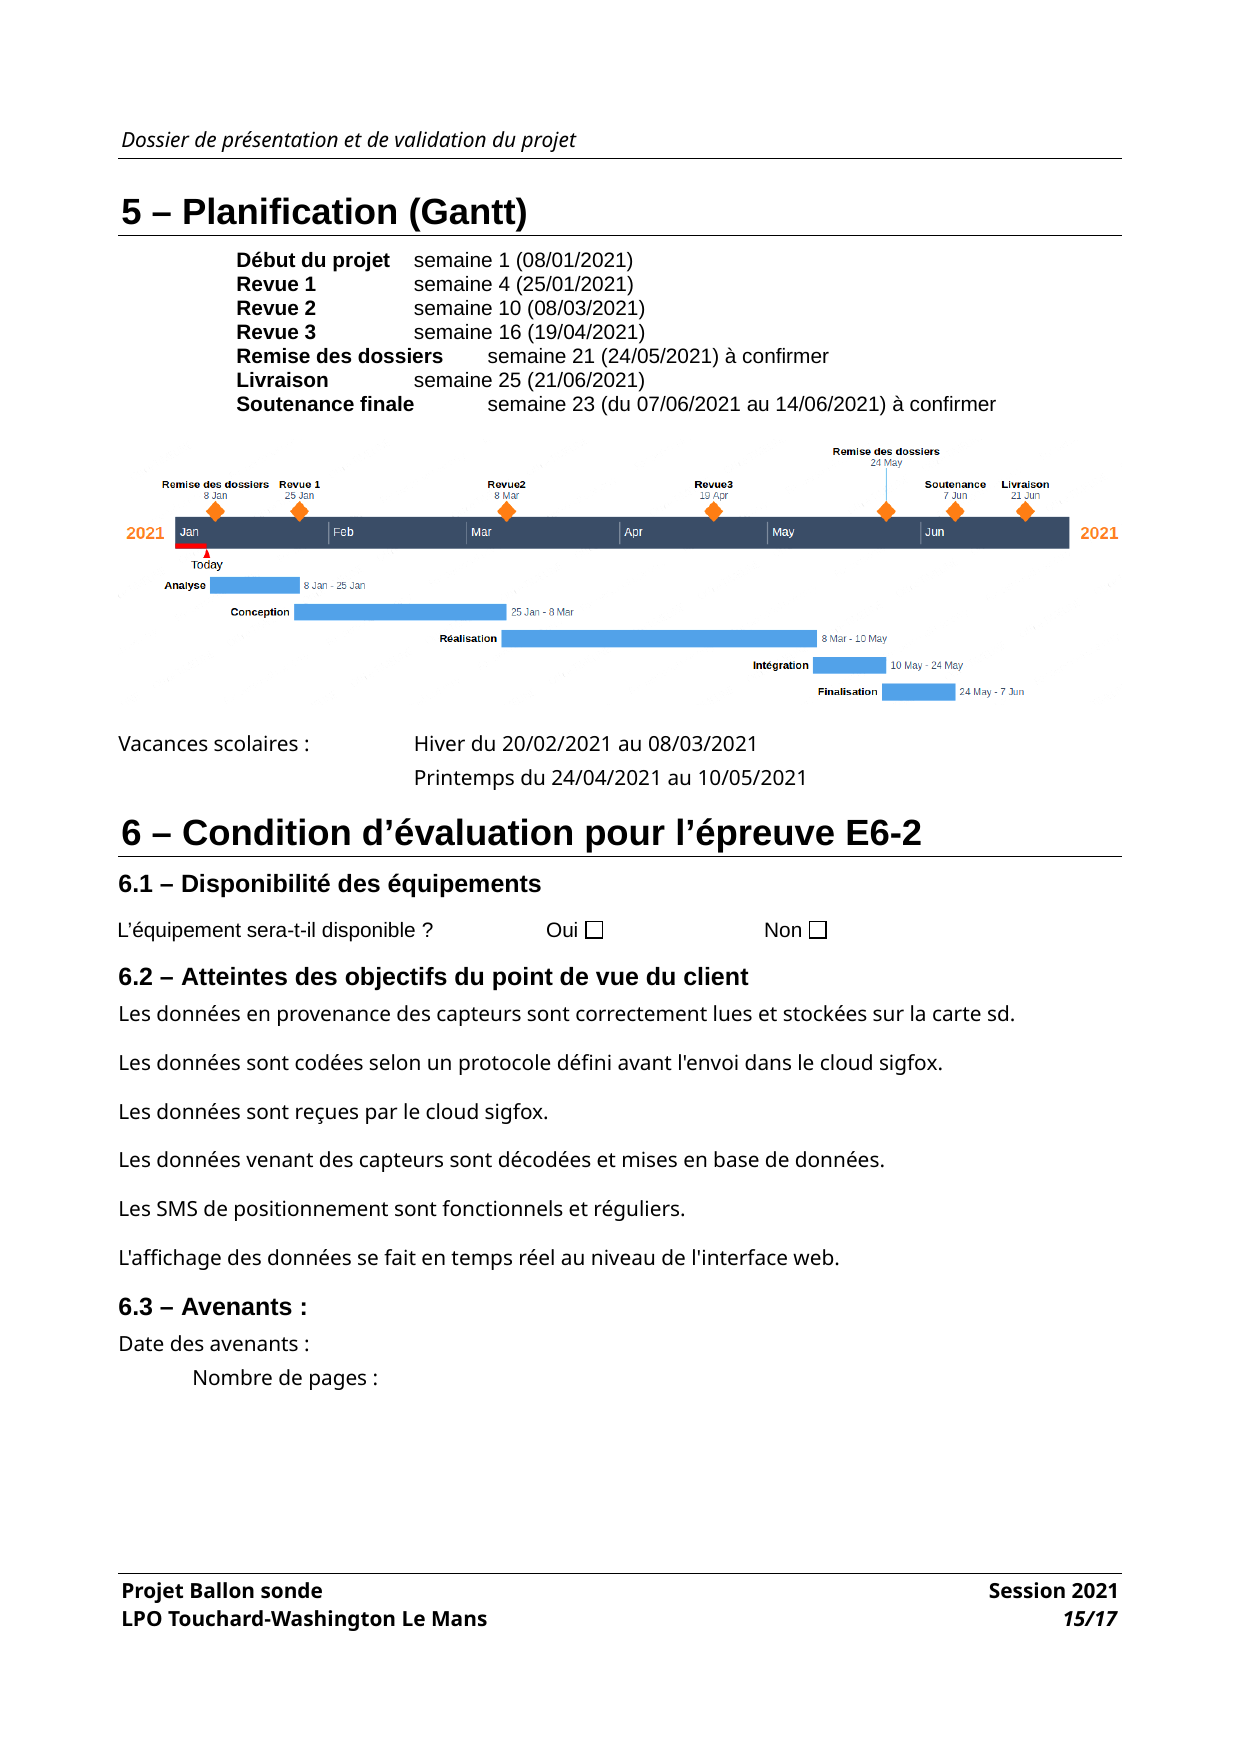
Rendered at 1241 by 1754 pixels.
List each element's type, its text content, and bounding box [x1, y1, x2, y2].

text Revue 3 semaine 16 (19/04/2021) [236, 319, 1122, 343]
text Les SMS de positionnement sont fonctionnels et réguliers. [118, 1194, 1122, 1223]
text Printemps du 24/04/2021 au 10/05/2021 [354, 763, 1122, 791]
subtitle Atteintes des objectifs du point de vue du client [118, 962, 1122, 991]
text Date des avenants : Nombre de pages : [118, 1329, 1122, 1392]
text Remise des dossiers semaine 21 (24/05/2021) à confirmer [236, 343, 1122, 367]
text Vacances scolaires : Hiver du 20/02/2021 au 08/03/2021 [118, 729, 1122, 757]
text Les données venant des capteurs sont décodées et mises en base de données. [118, 1146, 1122, 1174]
text Les données sont reçues par le cloud sigfox. [118, 1097, 1122, 1125]
subtitle Condition d’évaluation pour l’épreuve E6-2 [118, 808, 1122, 856]
text Les données en provenance des capteurs sont correctement lues et stockées sur la carte sd. [118, 999, 1122, 1028]
table_header Non [764, 906, 1122, 953]
subtitle Avenants : [118, 1291, 1122, 1320]
picture [118, 439, 1123, 705]
text L'affichage des données se fait en temps réel au niveau de l'interface web. [118, 1243, 1122, 1271]
text Début du projet semaine 1 (08/01/2021) [236, 248, 1122, 272]
subtitle Disponibilité des équipements [118, 869, 1122, 897]
text Revue 1 semaine 4 (25/01/2021) [236, 272, 1122, 296]
subtitle Planification (Gantt) [118, 188, 1122, 235]
table_header Oui [546, 906, 764, 953]
text Revue 2 semaine 10 (08/03/2021) [236, 296, 1122, 319]
text Livraison semaine 25 (21/06/2021) [236, 367, 1122, 391]
text Les données sont codées selon un protocole défini avant l'envoi dans le cloud sigfox. [118, 1048, 1122, 1077]
text Soutenance finale semaine 23 (du 07/06/2021 au 14/06/2021) à confirmer [236, 391, 1122, 415]
table_header L’équipement sera-t-il disponible ? [117, 906, 546, 953]
